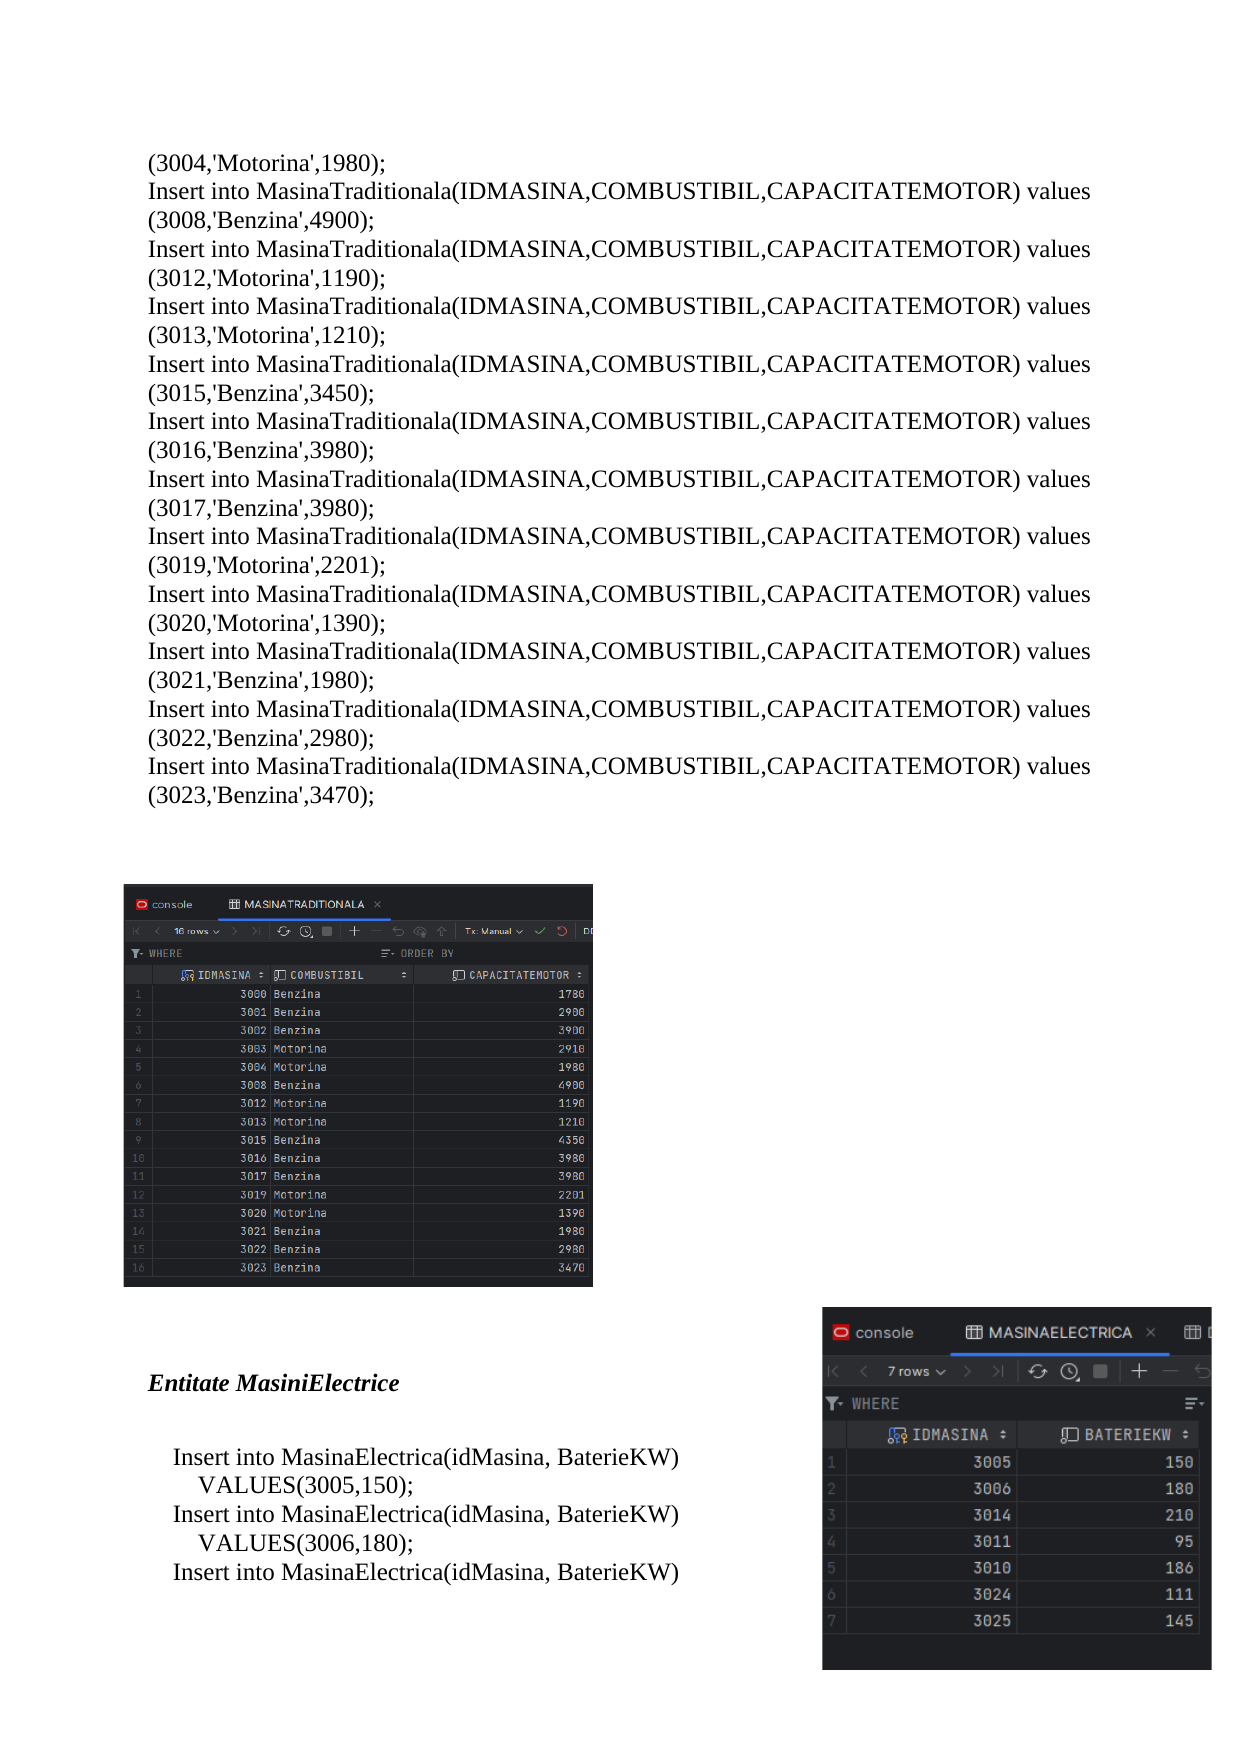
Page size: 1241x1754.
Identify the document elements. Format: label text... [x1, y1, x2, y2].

text Insert into MasinaElectrica(idMasina, BaterieKW) VALUES(3005,150); Insert into MasinaElectrica(idMasina, BaterieKW) VALUES(3006,180); Insert into MasinaElectrica(idMasina, BaterieKW) [148, 1413, 822, 1586]
text (3004,'Motorina',1980); Insert into MasinaTraditionala(IDMASINA,COMBUSTIBIL,CAPACITATEMOTOR) values (3008,'Benzina',4900); Insert into MasinaTraditionala(IDMASINA,COMBUSTIBIL,CAPACITATEMOTOR) values (3012,'Motorina',1190); Insert into MasinaTraditionala(IDMASINA,COMBUSTIBIL,CAPACITATEMOTOR) values (3013,'Motorina',1210); Insert into MasinaTraditionala(IDMASINA,COMBUSTIBIL,CAPACITATEMOTOR) values (3015,'Benzina',3450); Insert into MasinaTraditionala(IDMASINA,COMBUSTIBIL,CAPACITATEMOTOR) values (3016,'Benzina',3980); Insert into MasinaTraditionala(IDMASINA,COMBUSTIBIL,CAPACITATEMOTOR) values (3017,'Benzina',3980); Insert into MasinaTraditionala(IDMASINA,COMBUSTIBIL,CAPACITATEMOTOR) values (3019,'Motorina',2201); Insert into MasinaTraditionala(IDMASINA,COMBUSTIBIL,CAPACITATEMOTOR) values (3020,'Motorina',1390); Insert into MasinaTraditionala(IDMASINA,COMBUSTIBIL,CAPACITATEMOTOR) values (3021,'Benzina',1980); Insert into MasinaTraditionala(IDMASINA,COMBUSTIBIL,CAPACITATEMOTOR) values (3022,'Benzina',2980); Insert into MasinaTraditionala(IDMASINA,COMBUSTIBIL,CAPACITATEMOTOR) values (3023,'Benzina',3470); [148, 148, 1093, 809]
text Entitate MasiniElectrice [148, 1368, 822, 1396]
